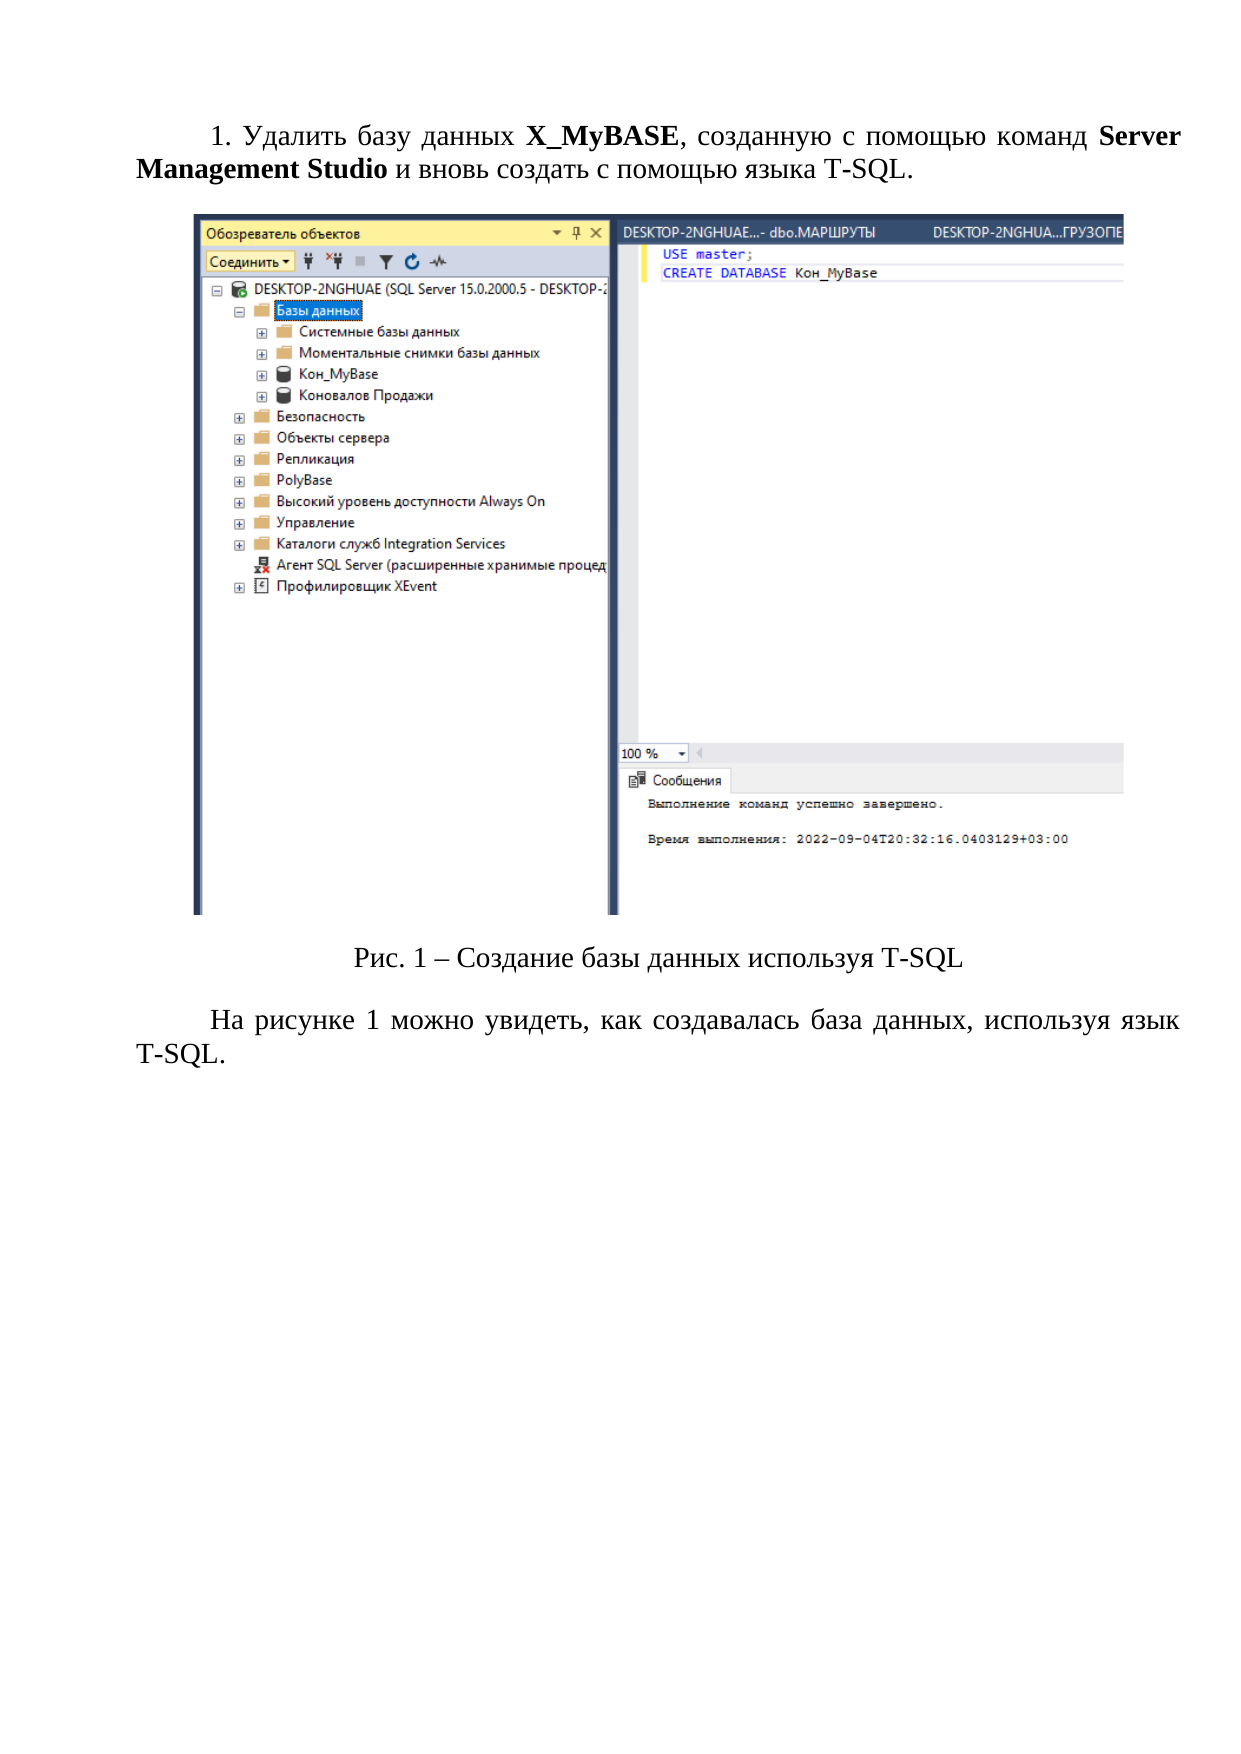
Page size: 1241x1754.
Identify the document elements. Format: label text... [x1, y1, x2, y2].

picture [193, 214, 1124, 915]
text На рисунке 1 можно увидеть, как создавалась база данных, используя язык T-SQL. [136, 1002, 1181, 1069]
text 1. Удалить базу данных X_MyBASE, созданную с помощью команд Server Management Studio и вновь создать с помощью языка T-SQL. [136, 118, 1181, 185]
text Рис. 1 – Создание базы данных используя T-SQL [136, 940, 1181, 973]
